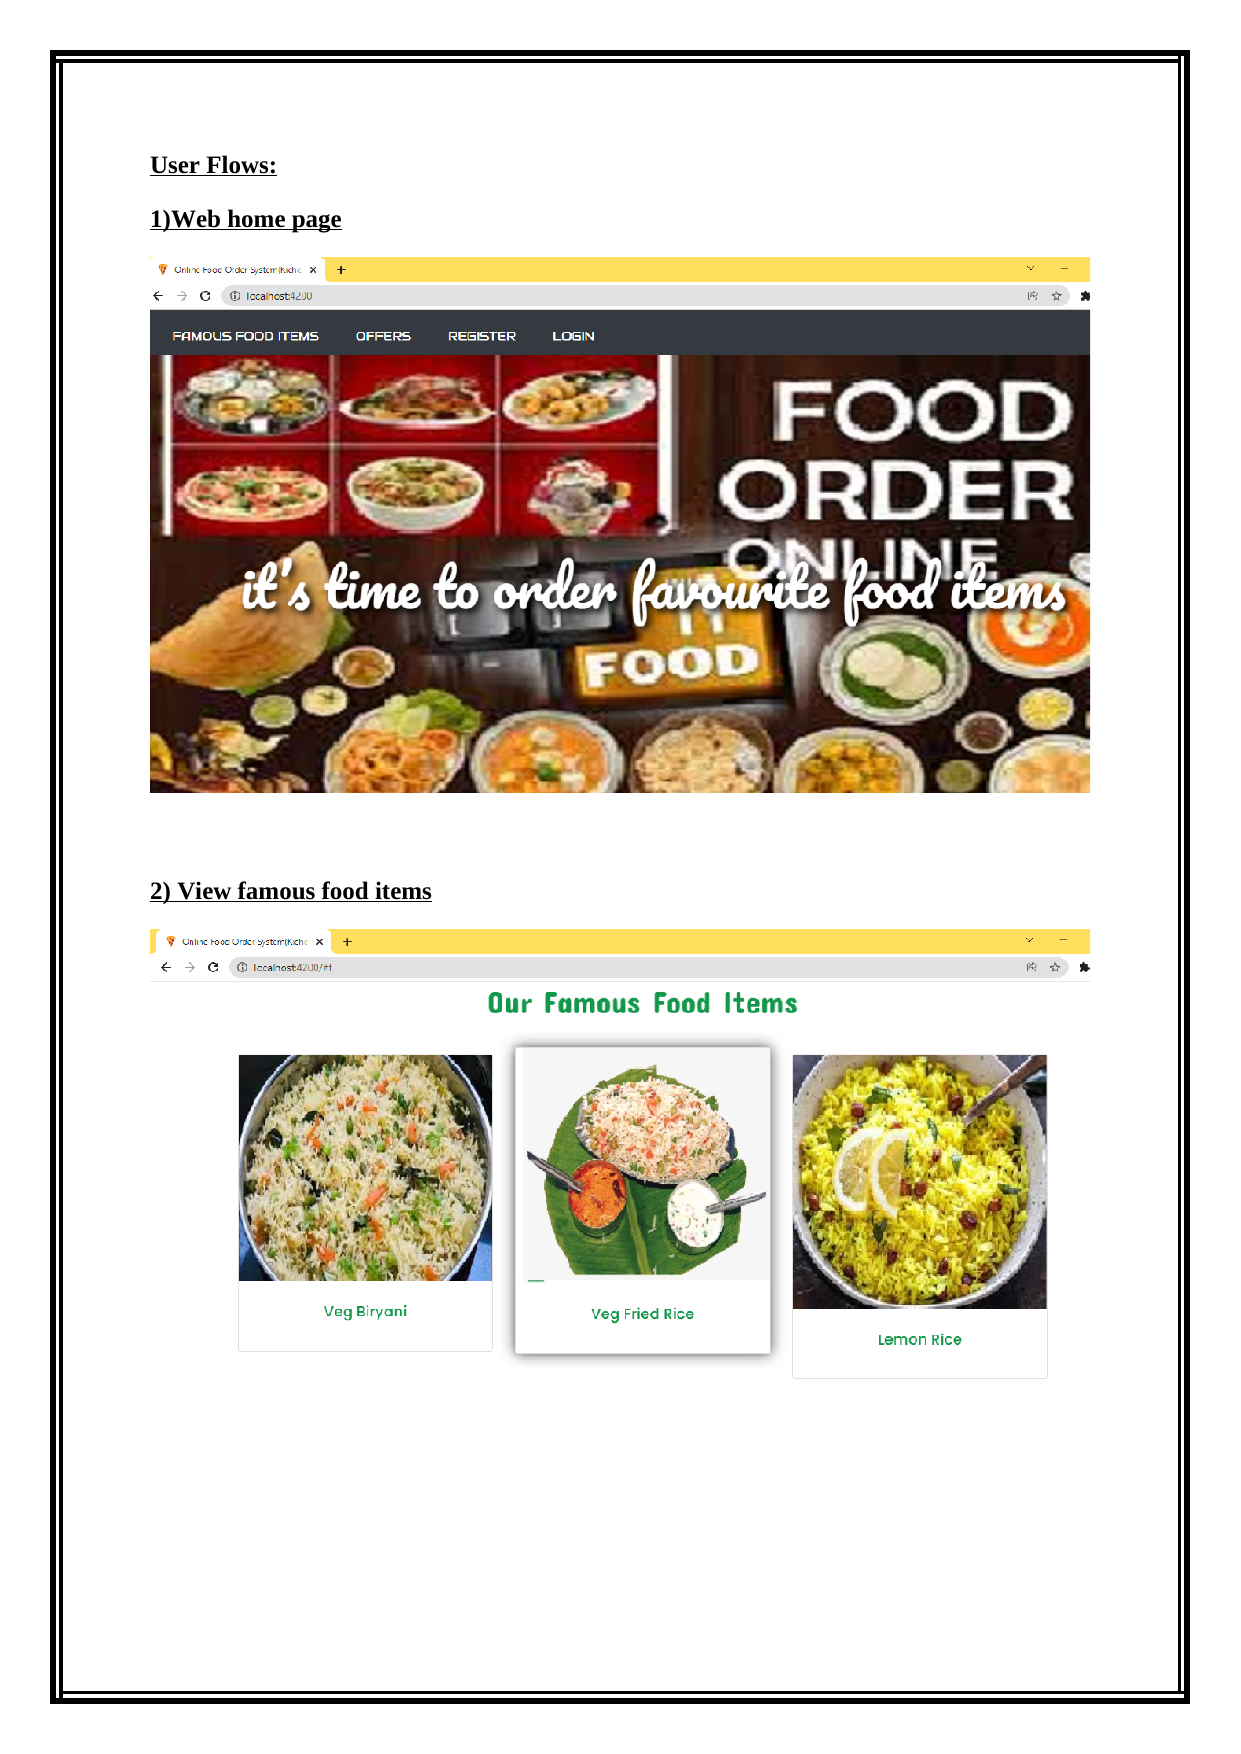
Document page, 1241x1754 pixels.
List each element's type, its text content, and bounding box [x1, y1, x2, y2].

text 2) View famous food items [150, 876, 1090, 905]
picture [150, 929, 1091, 1388]
picture [150, 257, 1091, 793]
text User Flows: [150, 150, 1090, 179]
text 1)Web home page [150, 204, 1090, 233]
